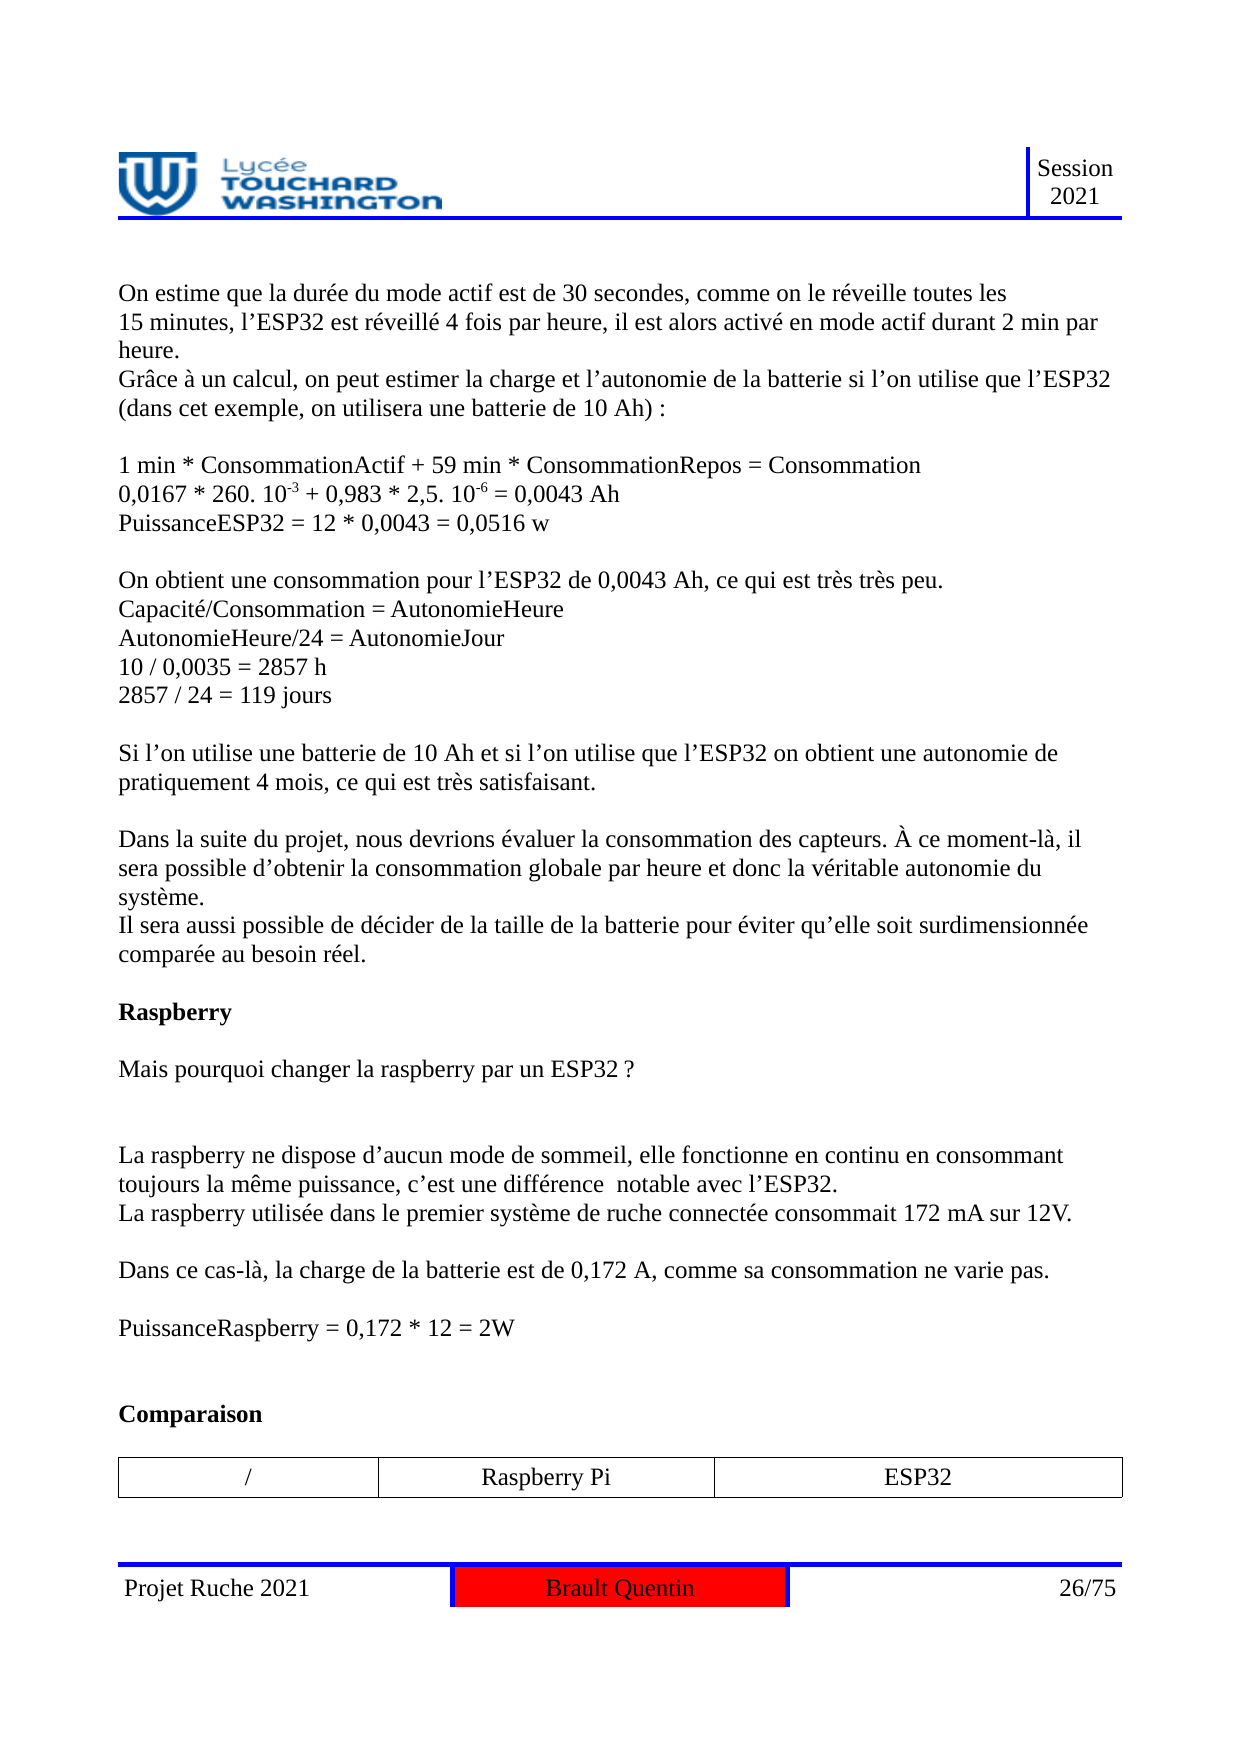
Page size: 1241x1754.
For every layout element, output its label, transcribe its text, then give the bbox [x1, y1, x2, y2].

text PuissanceESP32 = 12 * 0,0043 = 0,0516 w [118, 508, 1122, 537]
text On obtient une consommation pour l’ESP32 de 0,0043 Ah, ce qui est très très peu. Capacité/Consommation = AutonomieHeure [118, 565, 1122, 623]
text AutonomieHeure/24 = AutonomieJour [118, 623, 1122, 652]
text 0,0167 * 260. 10-3 + 0,983 * 2,5. 10-6 = 0,0043 Ah [118, 479, 1122, 508]
text PuissanceRaspberry = 0,172 * 12 = 2W [118, 1313, 1122, 1370]
text Dans ce cas-là, la charge de la batterie est de 0,172 A, comme sa consommation ne varie pas. [118, 1255, 1122, 1284]
text Dans la suite du projet, nous devrions évaluer la consommation des capteurs. À ce moment-là, il sera possible d’obtenir la consommation globale par heure et donc la véritable autonomie du système. Il sera aussi possible de décider de la taille de la batterie pour éviter qu’elle soit surdimensionnée comparée au besoin réel. [118, 795, 1122, 968]
text Mais pourquoi changer la raspberry par un ESP32 ? [118, 1054, 1122, 1083]
text Si l’on utilise une batterie de 10 Ah et si l’on utilise que l’ESP32 on obtient une autonomie de pratiquement 4 mois, ce qui est très satisfaisant. [118, 738, 1122, 795]
text 10 / 0,0035 = 2857 h 2857 / 24 = 119 jours [118, 652, 1122, 709]
text La raspberry ne dispose d’aucun mode de sommeil, elle fonctionne en continu en consommant toujours la même puissance, c’est une différence notable avec l’ESP32. La raspberry utilisée dans le premier système de ruche connectée consommait 172 mA sur 12V. [118, 1140, 1122, 1227]
table_header Raspberry Pi [379, 1458, 714, 1497]
text On estime que la durée du mode actif est de 30 secondes, comme on le réveille toutes les 15 minutes, l’ESP32 est réveillé 4 fois par heure, il est alors activé en mode actif durant 2 min par heure. [118, 278, 1122, 364]
table_header ESP32 [715, 1458, 1122, 1497]
text Grâce à un calcul, on peut estimer la charge et l’autonomie de la batterie si l’on utilise que l’ESP32 (dans cet exemple, on utilisera une batterie de 10 Ah) : [118, 364, 1122, 422]
table_header / [119, 1458, 378, 1497]
text Comparaison [118, 1399, 1122, 1428]
text Raspberry [118, 997, 1122, 1025]
text 1 min * ConsommationActif + 59 min * ConsommationRepos = Consommation [118, 450, 1122, 479]
picture [118, 152, 442, 216]
